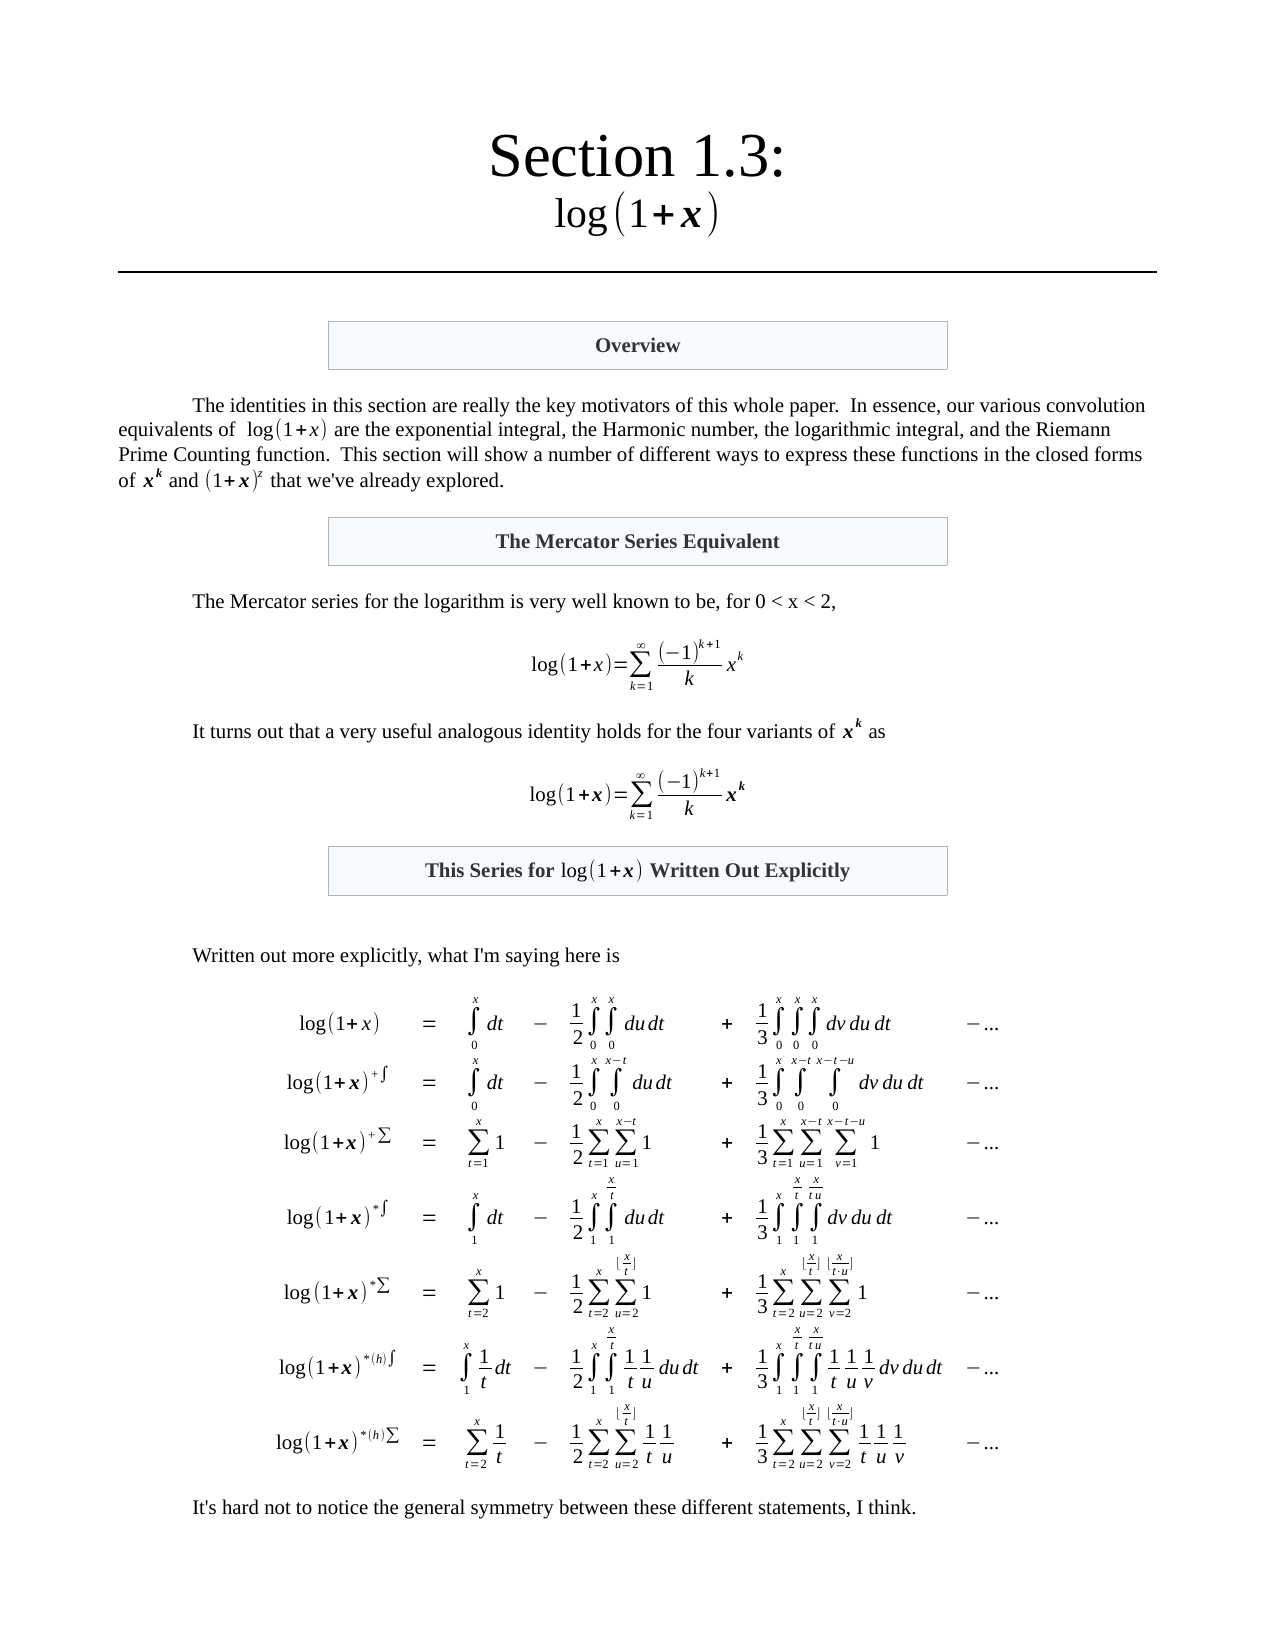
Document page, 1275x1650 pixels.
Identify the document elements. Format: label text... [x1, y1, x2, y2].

text This Series forWritten Out Explicitly [329, 847, 947, 895]
text It's hard not to notice the general symmetry between these different statements, I think. [118, 1495, 1157, 1519]
text The identities in this section are really the key motivators of this whole paper. In essence, our various convolution equivalents of are the exponential integral, the Harmonic number, the logarithmic integral, and the Riemann Prime Counting function. This section will show a number of different ways to express these functions in the closed forms ofandthat we've already explored. [118, 393, 1157, 493]
text Written out more explicitly, what I'm saying here is [118, 943, 1157, 967]
text Section 1.3: [118, 118, 1157, 190]
text It turns out that a very useful analogous identity holds for the four variants ofas [118, 717, 1157, 743]
text The Mercator Series Equivalent [329, 518, 947, 565]
text Overview [329, 322, 947, 369]
text The Mercator series for the logarithm is very well known to be, for 0 < x < 2, [118, 589, 1157, 613]
